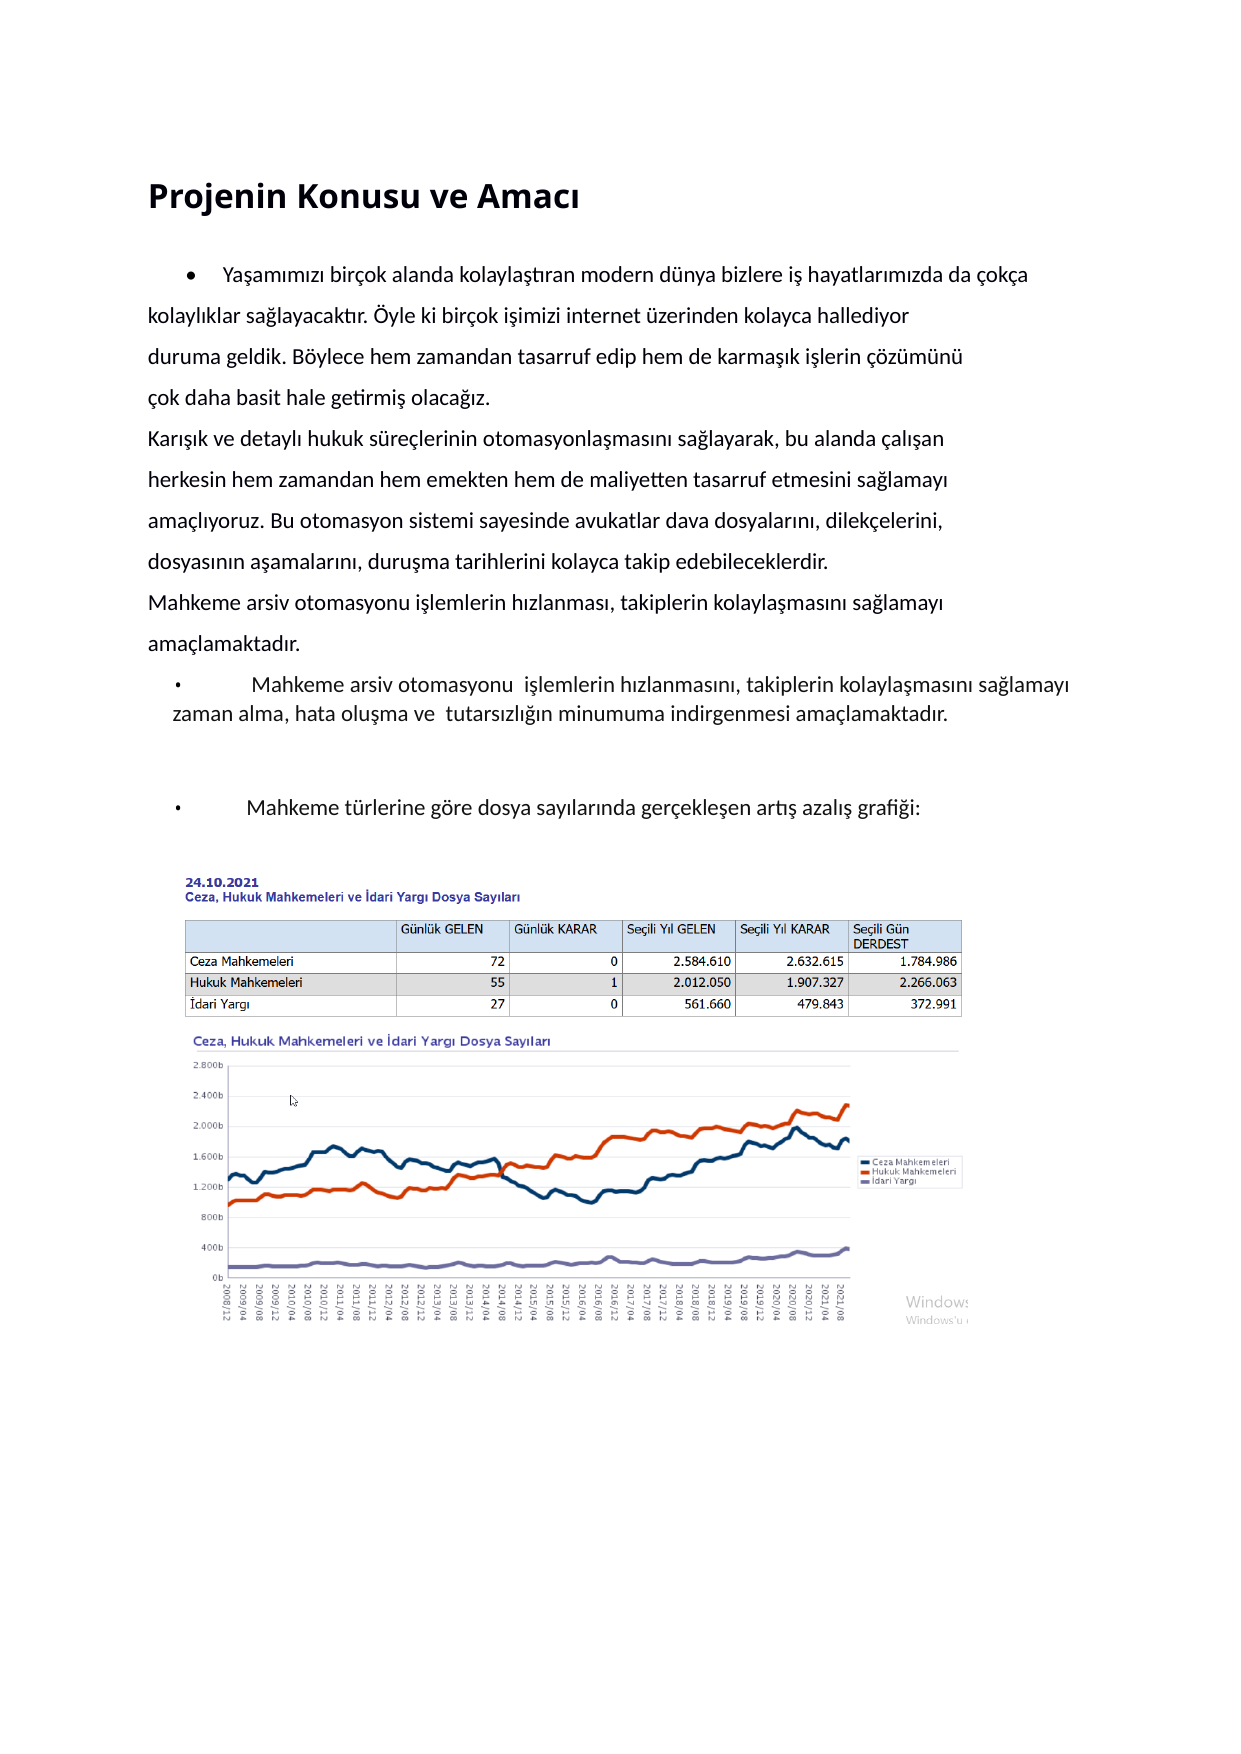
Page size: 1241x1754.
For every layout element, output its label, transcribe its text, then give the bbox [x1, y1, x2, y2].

text çok daha basit hale getirmiş olacağız. [148, 383, 1093, 411]
text dosyasının aşamalarını, duruşma tarihlerini kolayca takip edebileceklerdir. [148, 547, 1093, 575]
text duruma geldik. Böylece hem zamandan tasarruf edip hem de karmaşık işlerin çözümünü [148, 342, 1093, 370]
list Mahkeme arsiv otomasyonu işlemlerin hızlanmasını, takiplerin kolaylaşmasını sağlamayı zaman alma, hata oluşma ve tutarsızlığın minumuma indirgenmesi amaçlamaktadır. [172, 670, 1093, 728]
text kolaylıklar sağlayacaktır. Öyle ki birçok işimizi internet üzerinden kolayca hallediyor [148, 301, 1093, 329]
text amaçlamaktadır. [148, 629, 1093, 657]
list Yaşamımızı birçok alanda kolaylaştıran modern dünya bizlere iş hayatlarımızda da çokça [185, 260, 1093, 288]
text Mahkeme arsiv otomasyonu işlemlerin hızlanması, takiplerin kolaylaşmasını sağlamayı [148, 588, 1093, 616]
text amaçlıyoruz. Bu otomasyon sistemi sayesinde avukatlar dava dosyalarını, dilekçelerini, [148, 506, 1093, 534]
text Karışık ve detaylı hukuk süreçlerinin otomasyonlaşmasını sağlayarak, bu alanda çalışan [148, 424, 1093, 452]
text herkesin hem zamandan hem emekten hem de maliyetten tasarruf etmesini sağlamayı [148, 465, 1093, 493]
subtitle Projenin Konusu ve Amacı [148, 173, 1093, 218]
list Mahkeme türlerine göre dosya sayılarında gerçekleşen artış azalış grafiği: [172, 793, 1093, 822]
